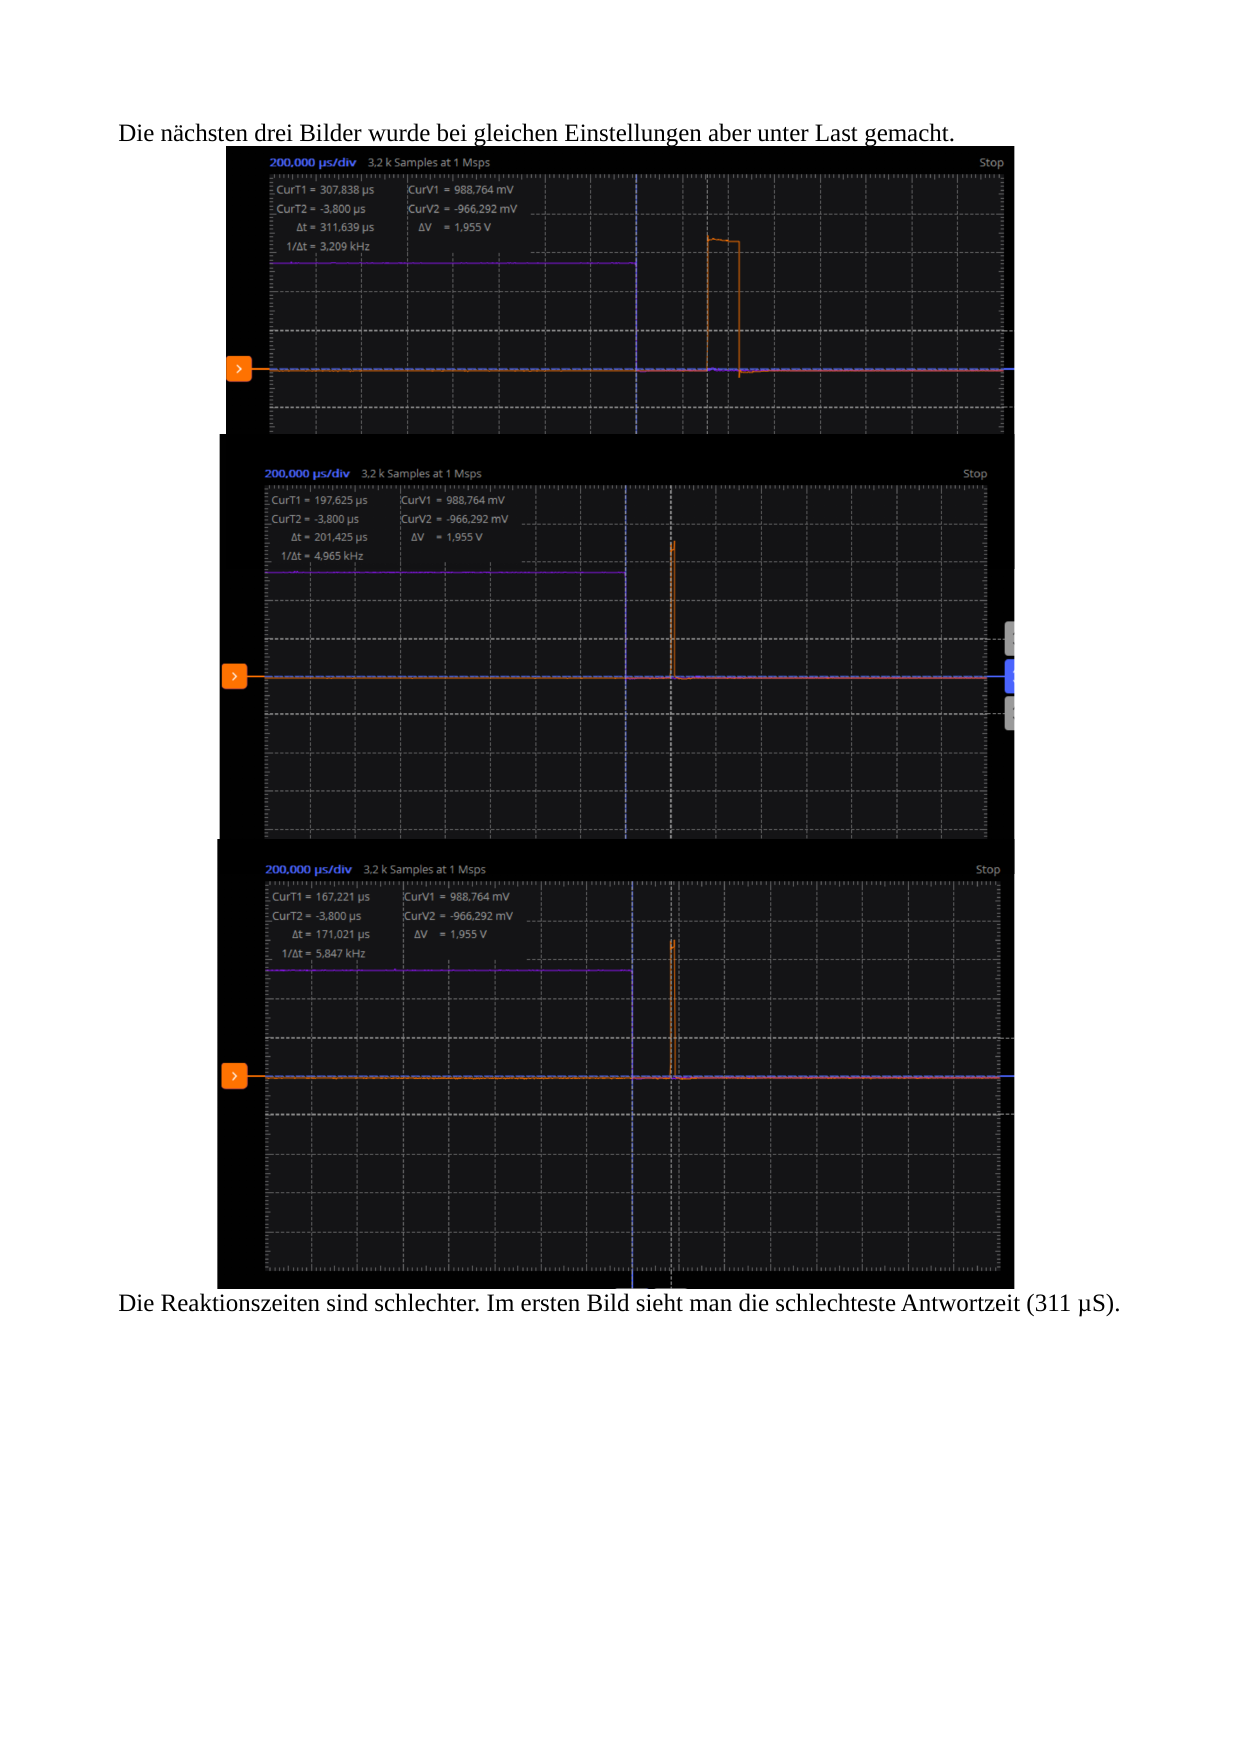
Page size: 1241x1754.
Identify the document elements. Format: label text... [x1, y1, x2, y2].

picture [217, 146, 1015, 1289]
text Die nächsten drei Bilder wurde bei gleichen Einstellungen aber unter Last gemacht. [118, 118, 1122, 147]
text Die Reaktionszeiten sind schlechter. Im ersten Bild sieht man die schlechteste Antwortzeit (311 µS). [118, 147, 1122, 1317]
